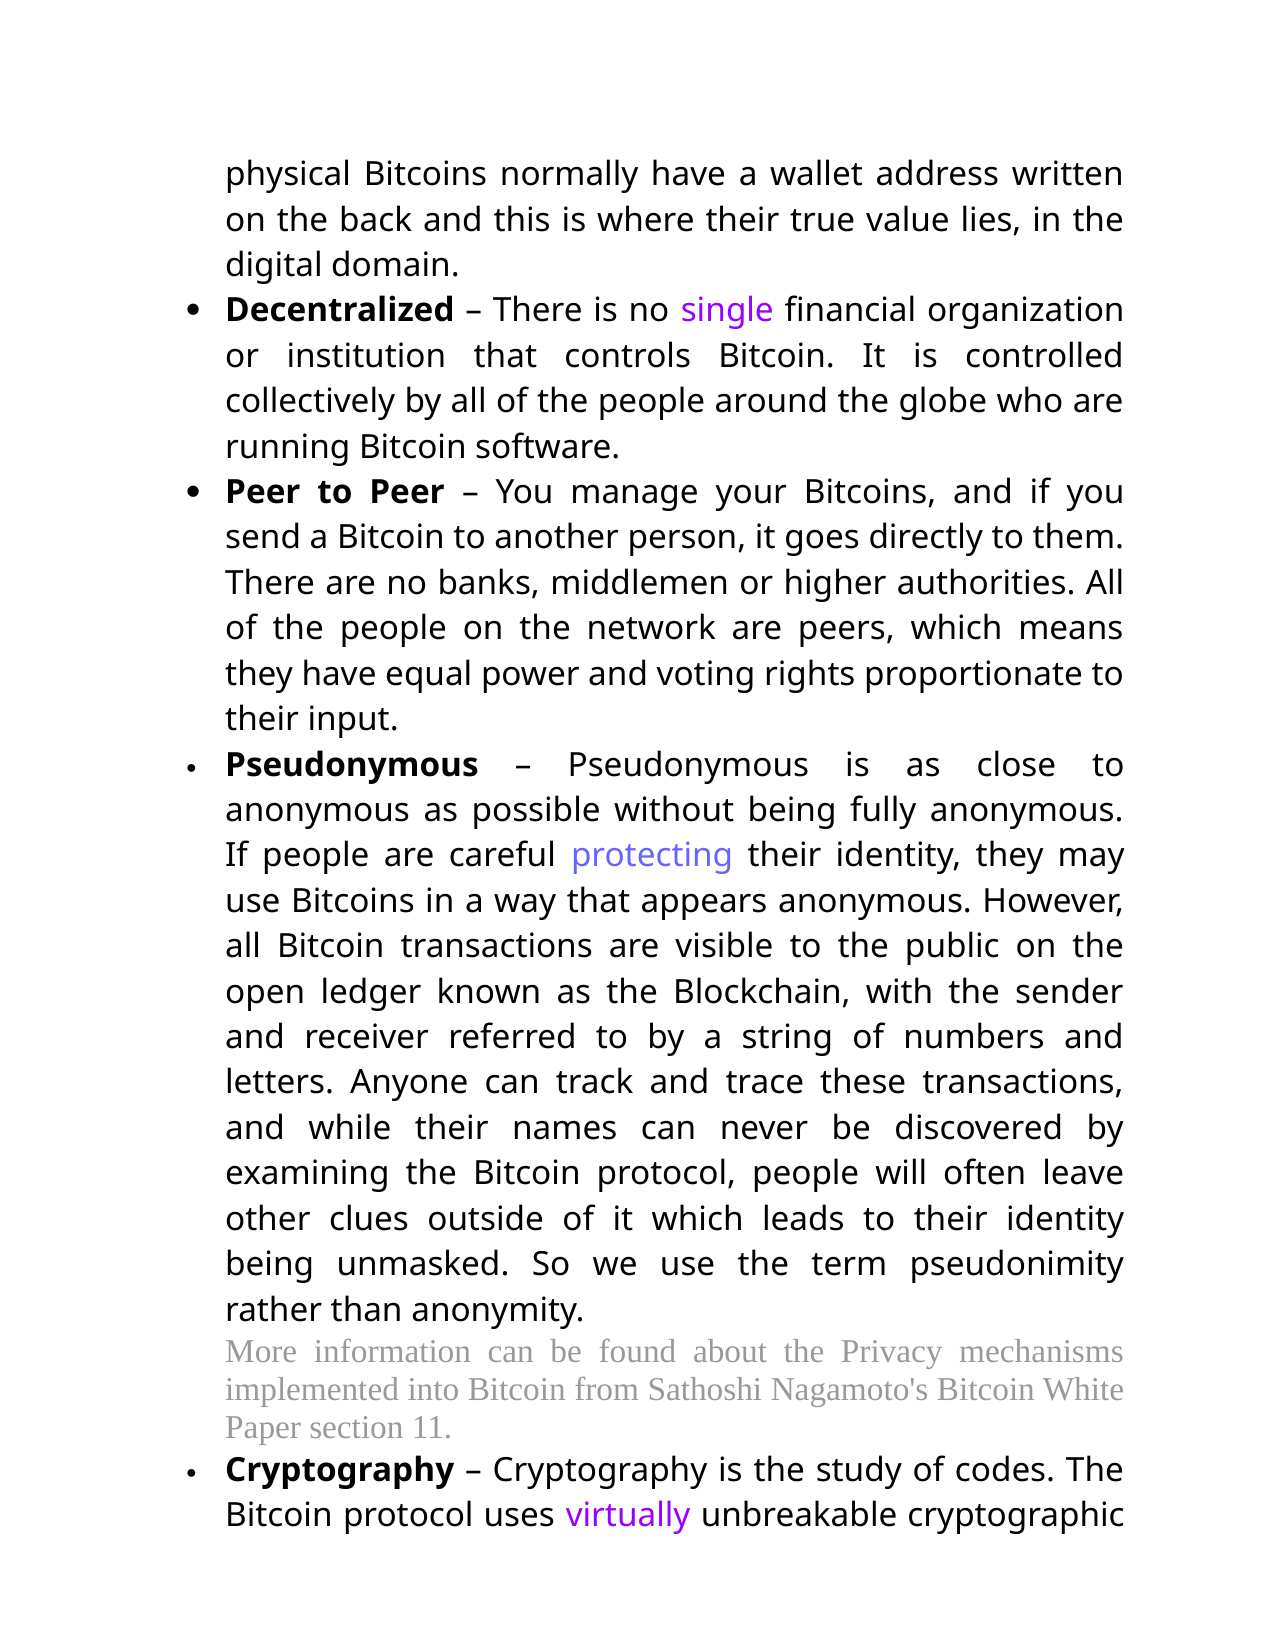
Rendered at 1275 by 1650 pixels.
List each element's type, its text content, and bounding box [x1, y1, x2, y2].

list Decentralized – There is no single financial organization or institution that controls Bitcoin. It is controlled collectively by all of the people around the globe who are running Bitcoin software. [187, 286, 1125, 468]
text More information can be found about the Privacy mechanisms implemented into Bitcoin from Sathoshi Nagamoto's Bitcoin White Paper section 11. [225, 1331, 1125, 1446]
list Cryptography – Cryptography is the study of codes. The Bitcoin protocol uses virtually unbreakable cryptographic [187, 1446, 1125, 1537]
list Peer to Peer – You manage your Bitcoins, and if you send a Bitcoin to another person, it goes directly to them. There are no banks, middlemen or higher authorities. All of the people on the network are peers, which means they have equal power and voting rights proportionate to their input. [187, 468, 1125, 740]
list physical Bitcoins normally have a wallet address written on the back and this is where their true value lies, in the digital domain. [187, 150, 1125, 286]
list Pseudonymous – Pseudonymous is as close to anonymous as possible without being fully anonymous. If people are careful protecting their identity, they may use Bitcoins in a way that appears anonymous. However, all Bitcoin transactions are visible to the public on the open ledger known as the Blockchain, with the sender and receiver referred to by a string of numbers and letters. Anyone can track and trace these transactions, and while their names can never be discovered by examining the Bitcoin protocol, people will often leave other clues outside of it which leads to their identity being unmasked. So we use the term pseudonimity rather than anonymity. [187, 740, 1125, 1331]
